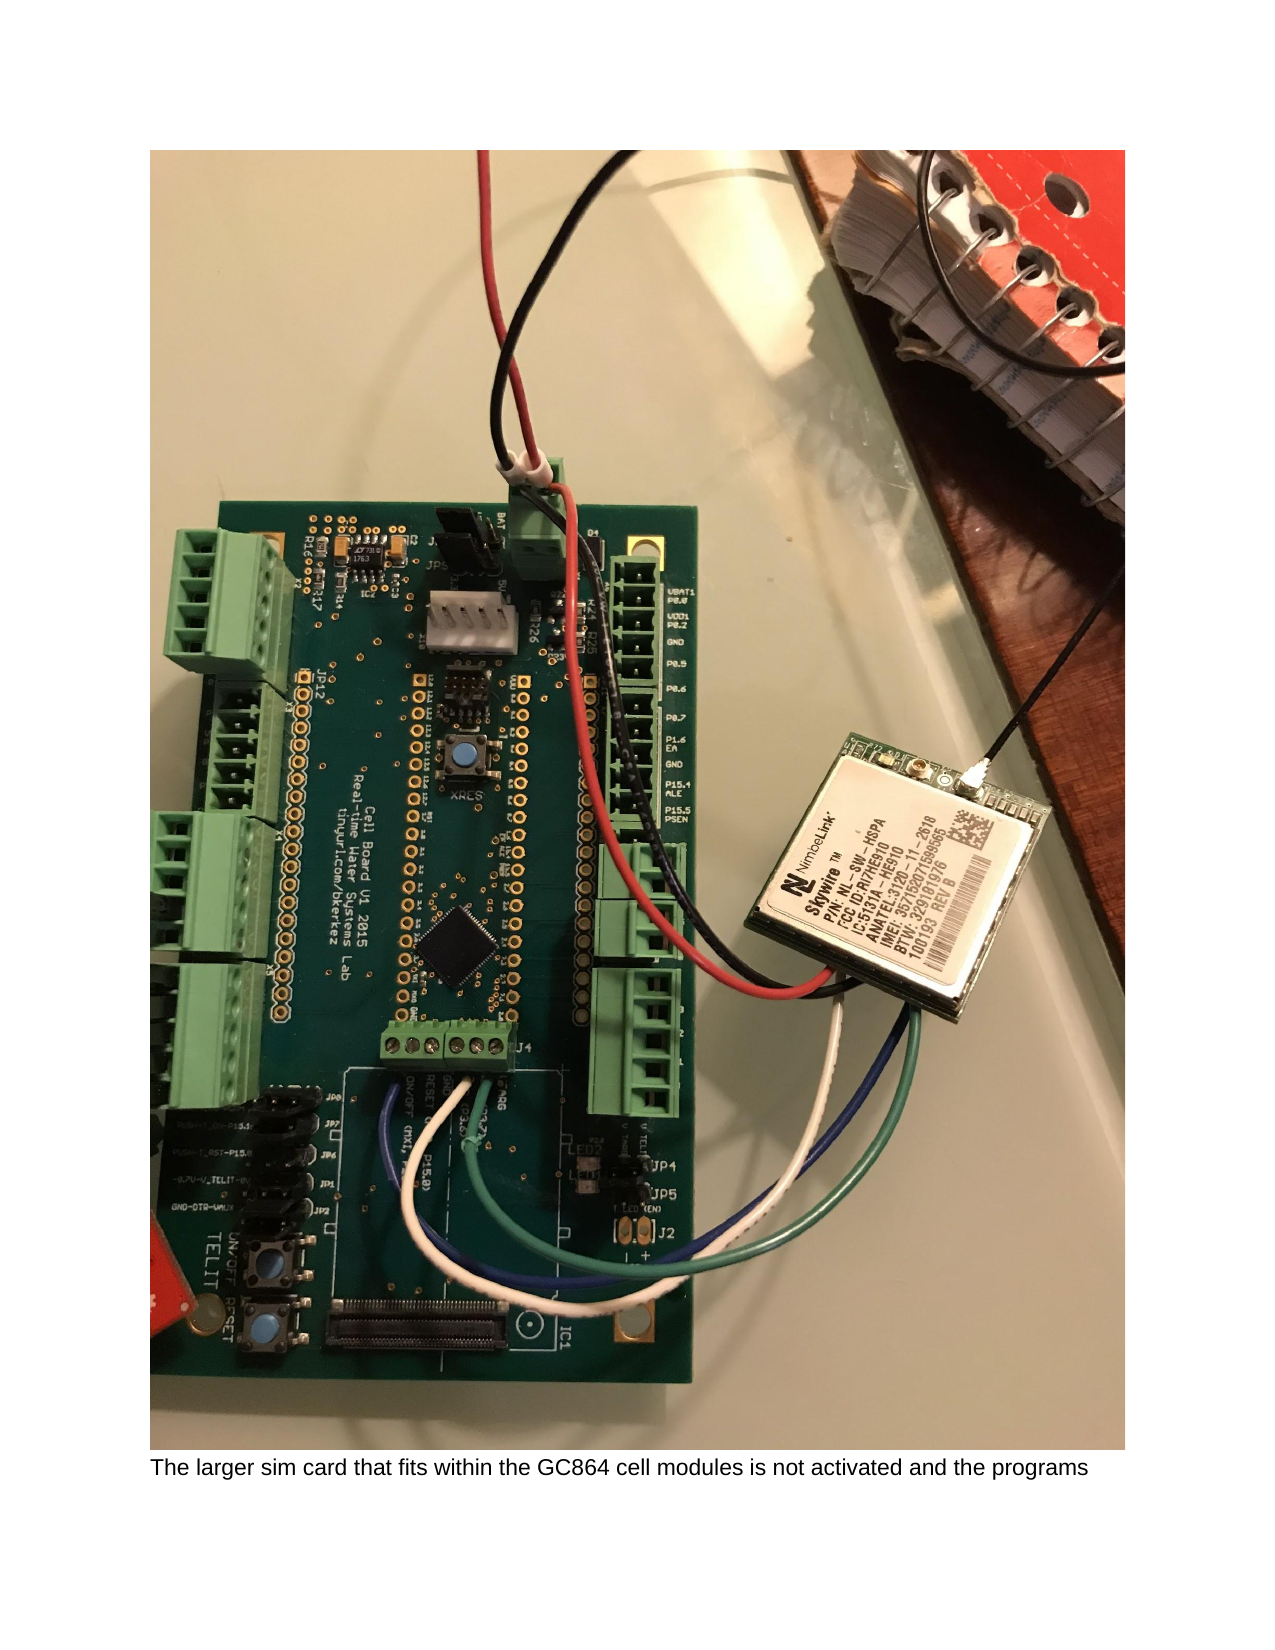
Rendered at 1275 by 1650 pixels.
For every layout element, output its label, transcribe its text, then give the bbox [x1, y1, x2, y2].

text The larger sim card that fits within the GC864 cell modules is not activated and the programs [150, 1454, 1125, 1480]
picture [150, 150, 1125, 1450]
